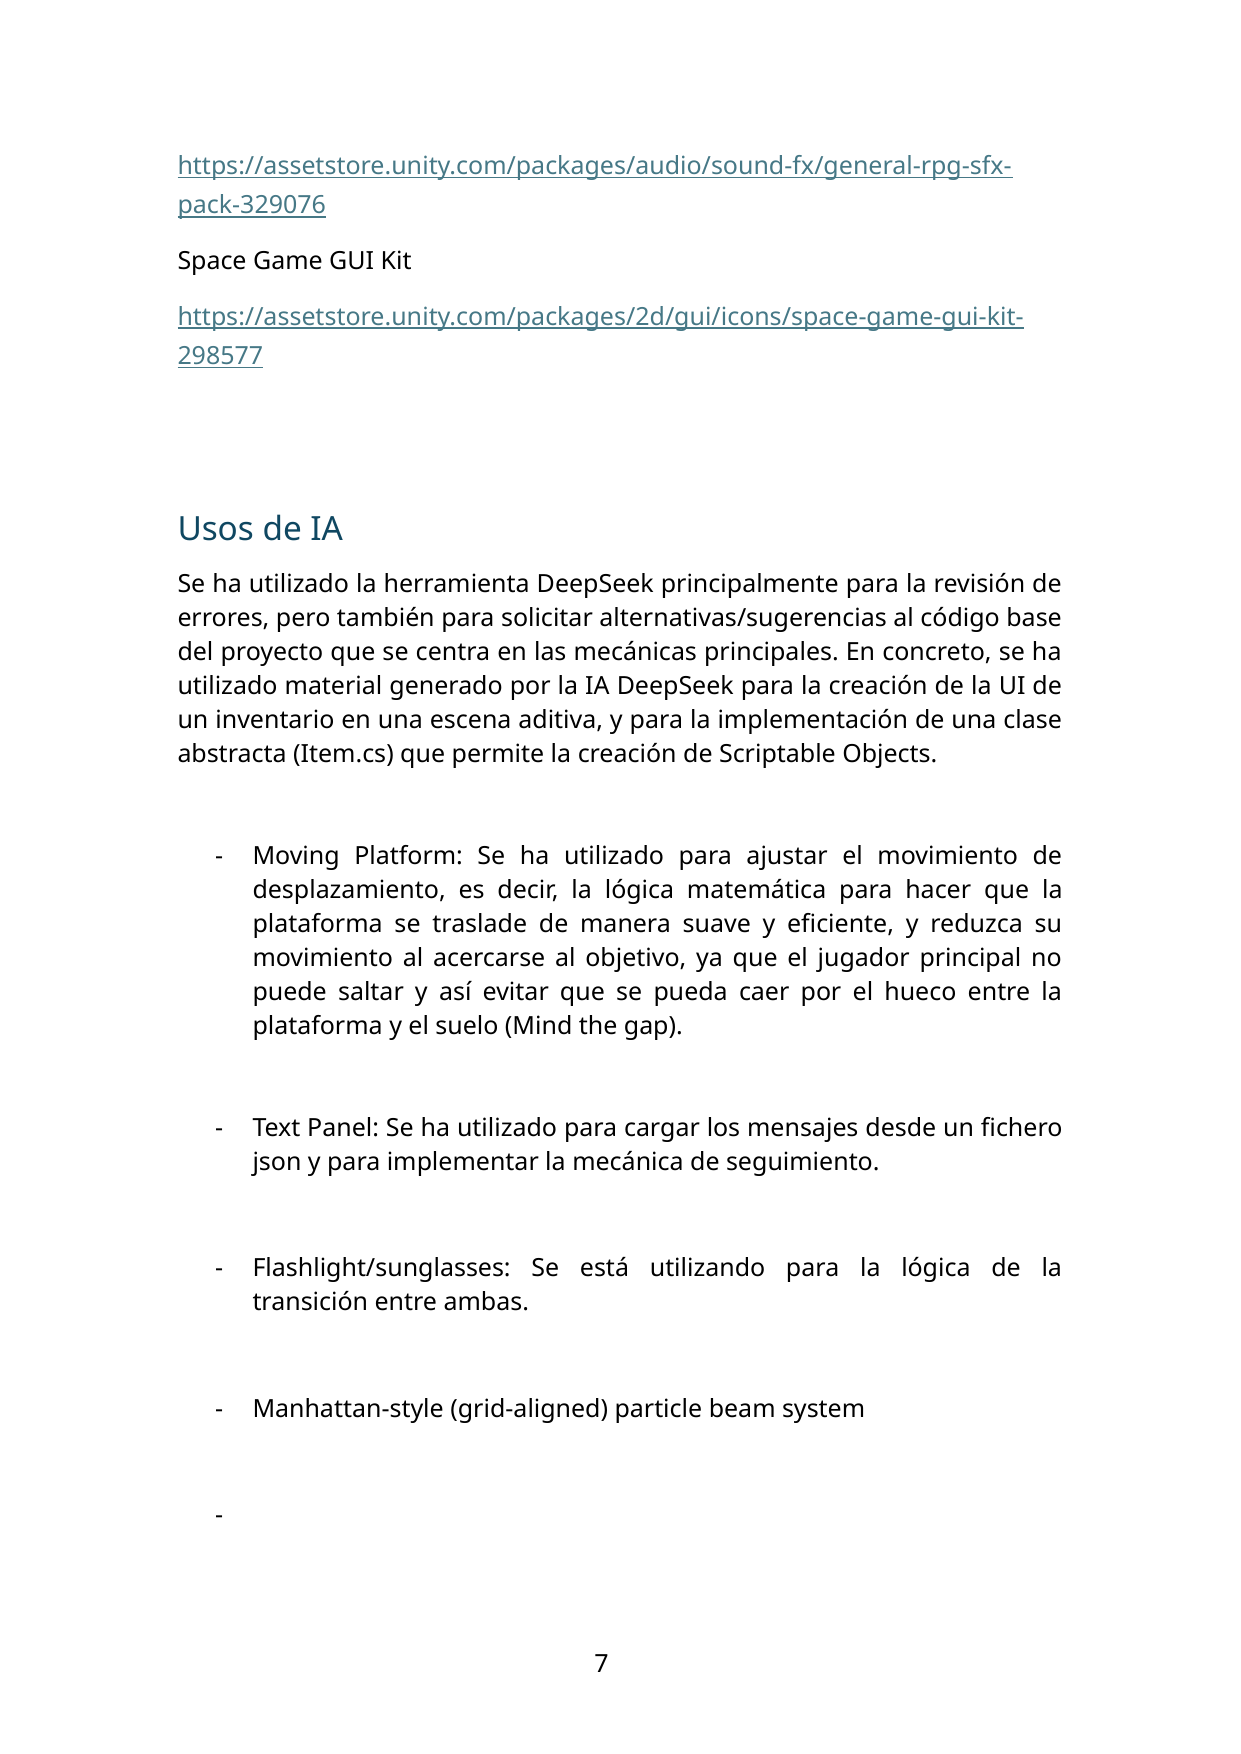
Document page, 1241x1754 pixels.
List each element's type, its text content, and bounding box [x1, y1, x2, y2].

text https://assetstore.unity.com/packages/audio/sound-fx/general-rpg-sfx-pack-329076 [177, 148, 1063, 221]
text Space Game GUI Kit [177, 243, 1063, 277]
text Se ha utilizado la herramienta DeepSeek principalmente para la revisión de errores, pero también para solicitar alternativas/sugerencias al código base del proyecto que se centra en las mecánicas principales. En concreto, se ha utilizado material generado por la IA DeepSeek para la creación de la UI de un inventario en una escena aditiva, y para la implementación de una clase abstracta (Item.cs) que permite la creación de Scriptable Objects. [177, 566, 1063, 770]
subtitle Usos de IA [177, 505, 1063, 551]
list Moving Platform: Se ha utilizado para ajustar el movimiento de desplazamiento, es decir, la lógica matemática para hacer que la plataforma se traslade de manera suave y eficiente, y reduzca su movimiento al acercarse al objetivo, ya que el jugador principal no puede saltar y así evitar que se pueda caer por el hueco entre la plataforma y el suelo (Mind the gap). [215, 837, 1063, 1042]
list Flashlight/sunglasses: Se está utilizando para la lógica de la transición entre ambas. [215, 1250, 1063, 1318]
list Text Panel: Se ha utilizado para cargar los mensajes desde un fichero json y para implementar la mecánica de seguimiento. [215, 1109, 1063, 1177]
text https://assetstore.unity.com/packages/2d/gui/icons/space-game-gui-kit-298577 [177, 298, 1063, 372]
list Manhattan-style (grid-aligned) particle beam system [215, 1391, 1063, 1424]
